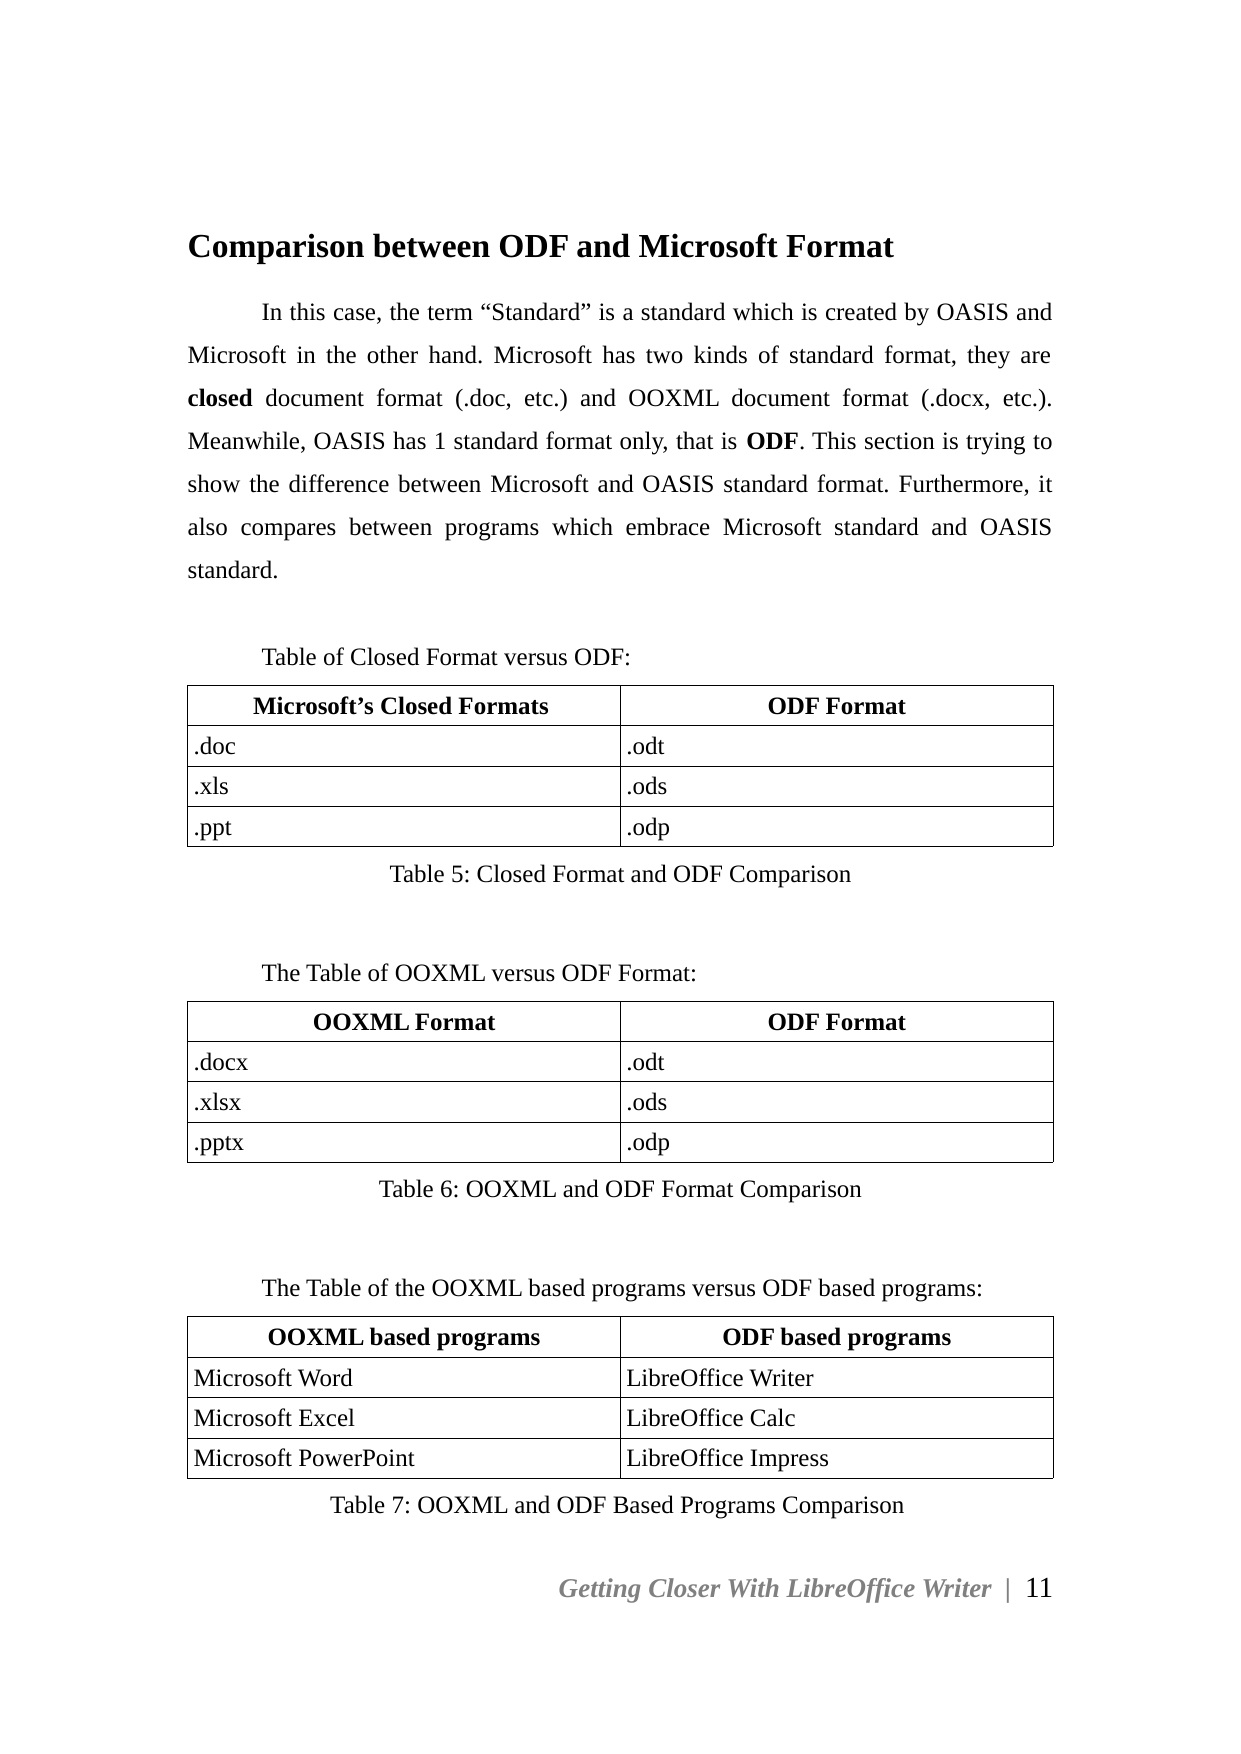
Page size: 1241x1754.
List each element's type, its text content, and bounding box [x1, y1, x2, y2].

table_cell Microsoft Word [188, 1358, 620, 1397]
table_cell .doc [188, 726, 620, 766]
text Table 7: OOXML and ODF Based Programs Comparison [187, 1490, 1053, 1519]
table_header OOXML Format [188, 1002, 620, 1041]
table_header ODF based programs [621, 1317, 1053, 1357]
text Table 6: OOXML and ODF Format Comparison [187, 1174, 1053, 1203]
table_cell Microsoft Excel [188, 1398, 620, 1437]
table_cell .ods [621, 1082, 1053, 1122]
table_cell Microsoft PowerPoint [188, 1439, 620, 1478]
text The Table of OOXML versus ODF Format: [187, 958, 1053, 986]
table_header ODF Format [621, 1002, 1053, 1041]
text Table 5: Closed Format and ODF Comparison [187, 859, 1053, 888]
table_cell .xlsx [188, 1082, 620, 1122]
table_header OOXML based programs [188, 1317, 620, 1357]
table_header ODF Format [621, 686, 1053, 725]
text In this case, the term “Standard” is a standard which is created by OASIS and Microsoft in the other hand. Microsoft has two kinds of standard format, they are closed document format (.doc, etc.) and OOXML document format (.docx, etc.). Meanwhile, OASIS has 1 standard format only, that is ODF. This section is trying to show the difference between Microsoft and OASIS standard format. Furthermore, it also compares between programs which embrace Microsoft standard and OASIS standard. [187, 297, 1053, 584]
table_cell .odt [621, 726, 1053, 766]
text The Table of the OOXML based programs versus ODF based programs: [187, 1273, 1053, 1302]
subtitle Comparison between ODF and Microsoft Format [187, 226, 1053, 265]
table_cell LibreOffice Writer [621, 1358, 1053, 1397]
text Table of Closed Format versus ODF: [187, 642, 1053, 671]
table_cell .xls [188, 767, 620, 806]
table_cell .odp [621, 1123, 1053, 1162]
table_cell .ods [621, 767, 1053, 806]
table_cell LibreOffice Calc [621, 1398, 1053, 1437]
table_cell .odt [621, 1042, 1053, 1081]
table_cell LibreOffice Impress [621, 1439, 1053, 1478]
table_cell .pptx [188, 1123, 620, 1162]
table_cell .odp [621, 807, 1053, 846]
table_header Microsoft’s Closed Formats [188, 686, 620, 725]
table_cell .docx [188, 1042, 620, 1081]
table_cell .ppt [188, 807, 620, 846]
